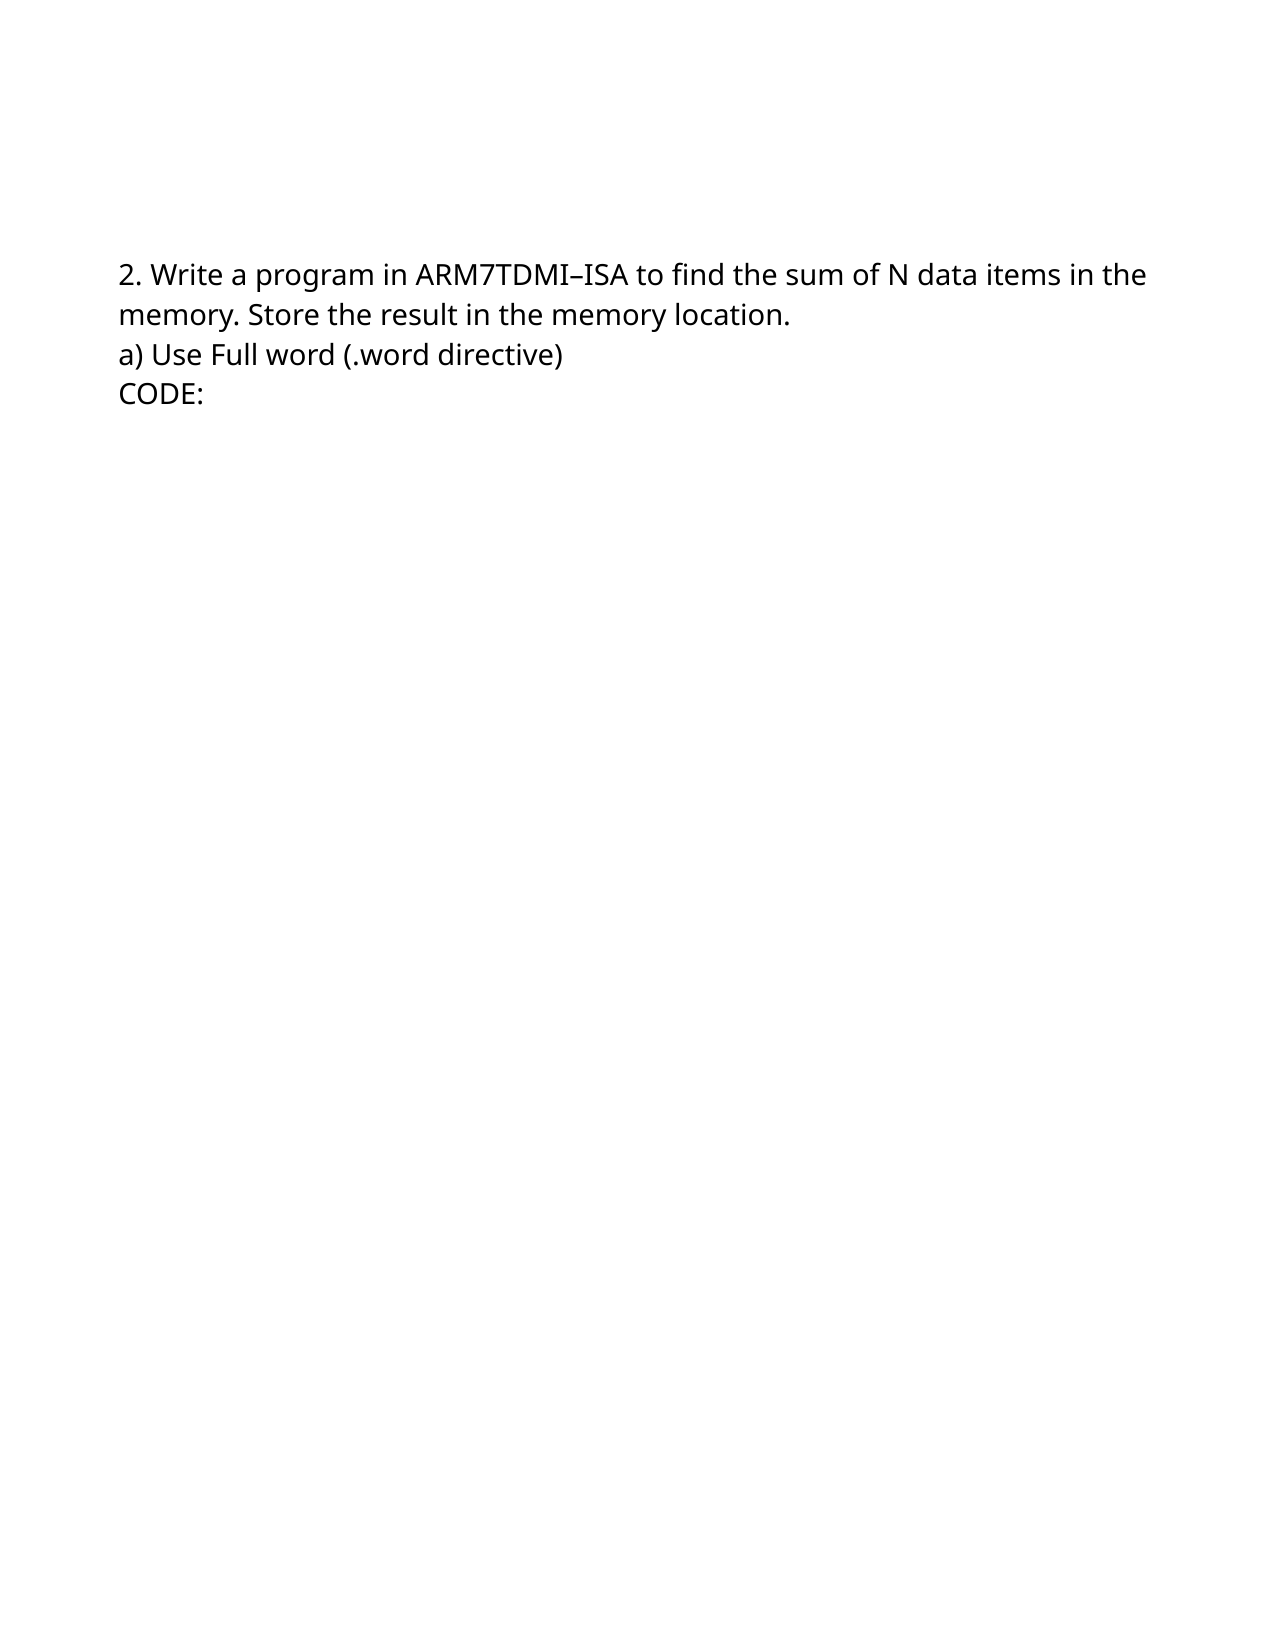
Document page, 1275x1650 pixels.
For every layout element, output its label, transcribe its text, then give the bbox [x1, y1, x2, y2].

text 2. Write a program in ARM7TDMI–ISA to find the sum of N data items in the memory. Store the result in the memory location. [118, 254, 1157, 334]
text CODE: [118, 373, 1157, 413]
text a) Use Full word (.word directive) [118, 334, 1157, 373]
